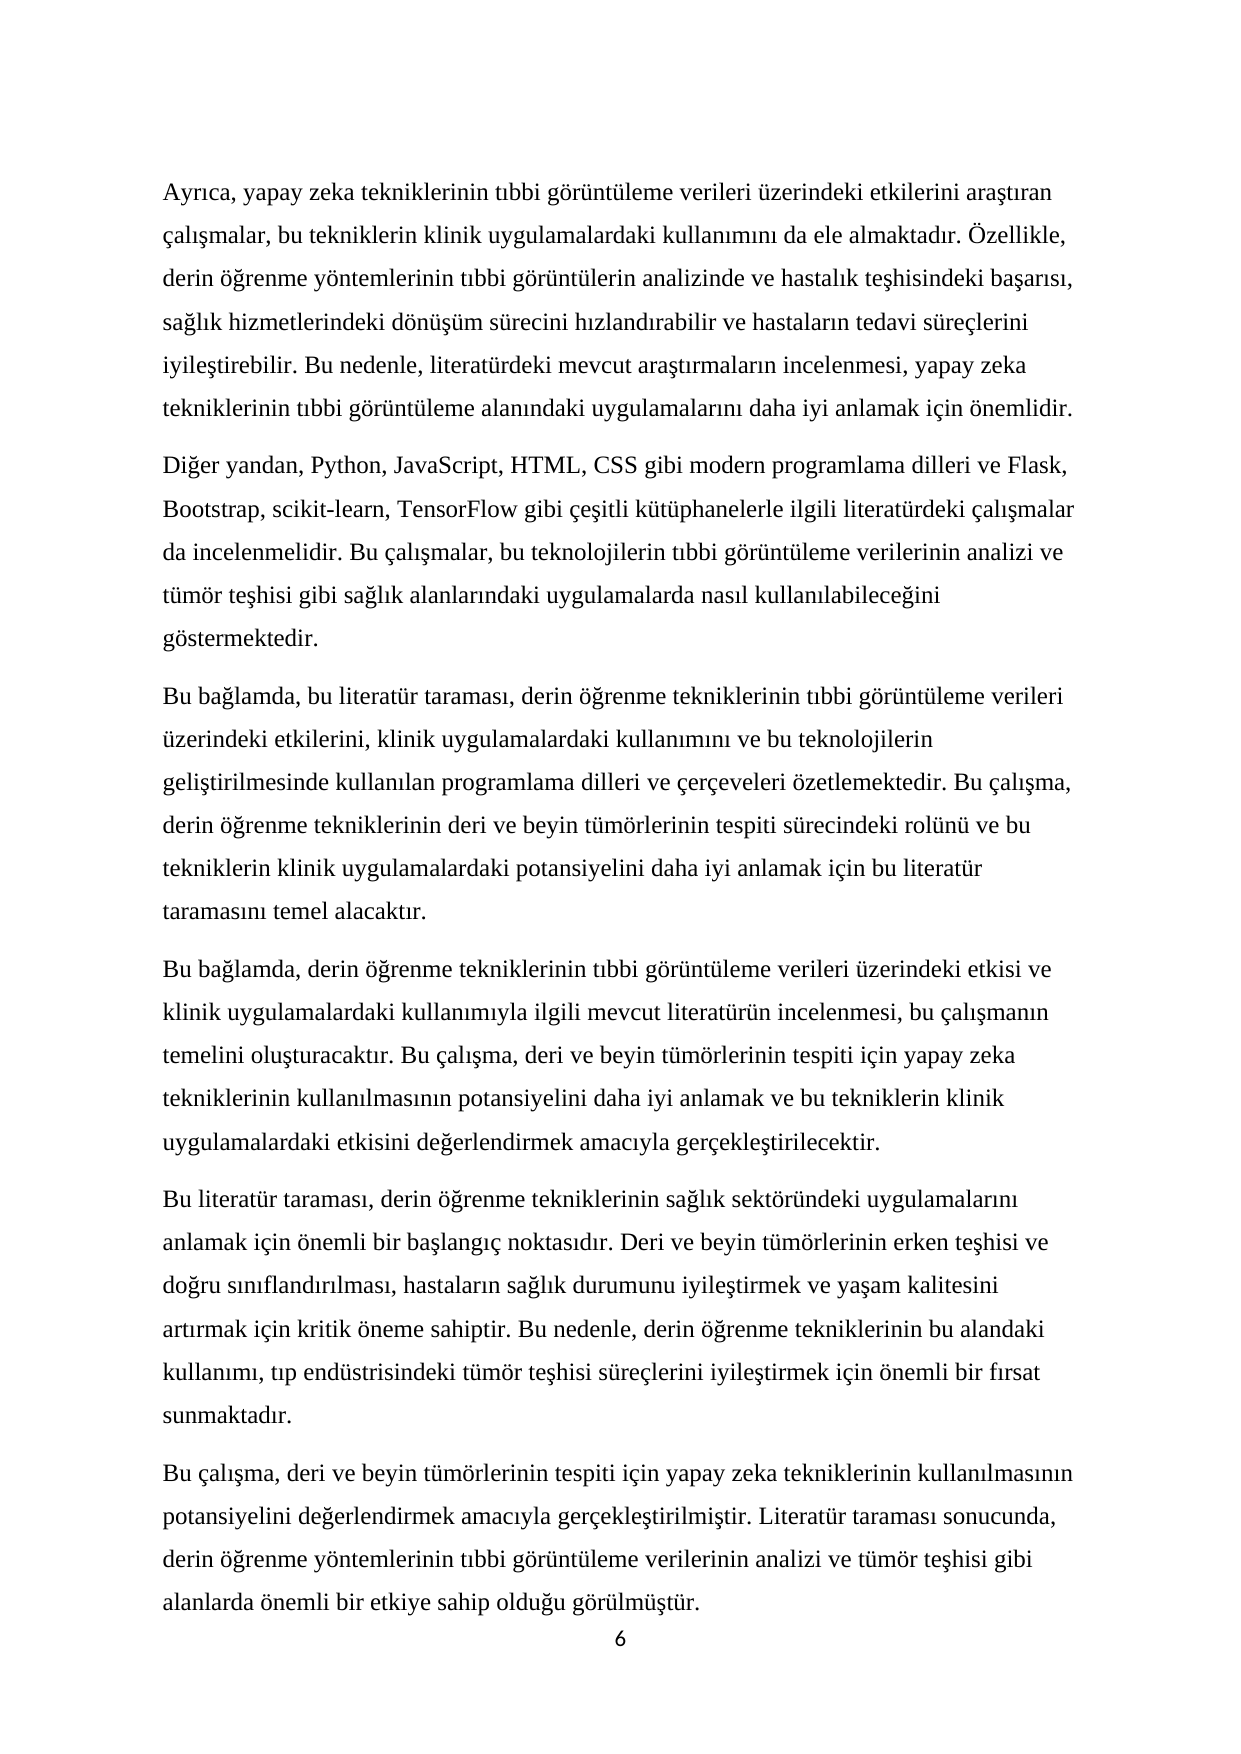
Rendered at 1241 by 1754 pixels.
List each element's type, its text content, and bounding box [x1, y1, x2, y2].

text Bu literatür taraması, derin öğrenme tekniklerinin sağlık sektöründeki uygulamalarını anlamak için önemli bir başlangıç noktasıdır. Deri ve beyin tümörlerinin erken teşhisi ve doğru sınıflandırılması, hastaların sağlık durumunu iyileştirmek ve yaşam kalitesini artırmak için kritik öneme sahiptir. Bu nedenle, derin öğrenme tekniklerinin bu alandaki kullanımı, tıp endüstrisindeki tümör teşhisi süreçlerini iyileştirmek için önemli bir fırsat sunmaktadır. [162, 1184, 1078, 1429]
text Diğer yandan, Python, JavaScript, HTML, CSS gibi modern programlama dilleri ve Flask, Bootstrap, scikit-learn, TensorFlow gibi çeşitli kütüphanelerle ilgili literatürdeki çalışmalar da incelenmelidir. Bu çalışmalar, bu teknolojilerin tıbbi görüntüleme verilerinin analizi ve tümör teşhisi gibi sağlık alanlarındaki uygulamalarda nasıl kullanılabileceğini göstermektedir. [162, 451, 1078, 652]
text Bu çalışma, deri ve beyin tümörlerinin tespiti için yapay zeka tekniklerinin kullanılmasının potansiyelini değerlendirmek amacıyla gerçekleştirilmiştir. Literatür taraması sonucunda, derin öğrenme yöntemlerinin tıbbi görüntüleme verilerinin analizi ve tümör teşhisi gibi alanlarda önemli bir etkiye sahip olduğu görülmüştür. [162, 1458, 1078, 1616]
text Bu bağlamda, bu literatür taraması, derin öğrenme tekniklerinin tıbbi görüntüleme verileri üzerindeki etkilerini, klinik uygulamalardaki kullanımını ve bu teknolojilerin geliştirilmesinde kullanılan programlama dilleri ve çerçeveleri özetlemektedir. Bu çalışma, derin öğrenme tekniklerinin deri ve beyin tümörlerinin tespiti sürecindeki rolünü ve bu tekniklerin klinik uygulamalardaki potansiyelini daha iyi anlamak için bu literatür taramasını temel alacaktır. [162, 681, 1078, 925]
text Bu bağlamda, derin öğrenme tekniklerinin tıbbi görüntüleme verileri üzerindeki etkisi ve klinik uygulamalardaki kullanımıyla ilgili mevcut literatürün incelenmesi, bu çalışmanın temelini oluşturacaktır. Bu çalışma, deri ve beyin tümörlerinin tespiti için yapay zeka tekniklerinin kullanılmasının potansiyelini daha iyi anlamak ve bu tekniklerin klinik uygulamalardaki etkisini değerlendirmek amacıyla gerçekleştirilecektir. [162, 954, 1078, 1155]
text Ayrıca, yapay zeka tekniklerinin tıbbi görüntüleme verileri üzerindeki etkilerini araştıran çalışmalar, bu tekniklerin klinik uygulamalardaki kullanımını da ele almaktadır. Özellikle, derin öğrenme yöntemlerinin tıbbi görüntülerin analizinde ve hastalık teşhisindeki başarısı, sağlık hizmetlerindeki dönüşüm sürecini hızlandırabilir ve hastaların tedavi süreçlerini iyileştirebilir. Bu nedenle, literatürdeki mevcut araştırmaların incelenmesi, yapay zeka tekniklerinin tıbbi görüntüleme alanındaki uygulamalarını daha iyi anlamak için önemlidir. [162, 177, 1078, 422]
